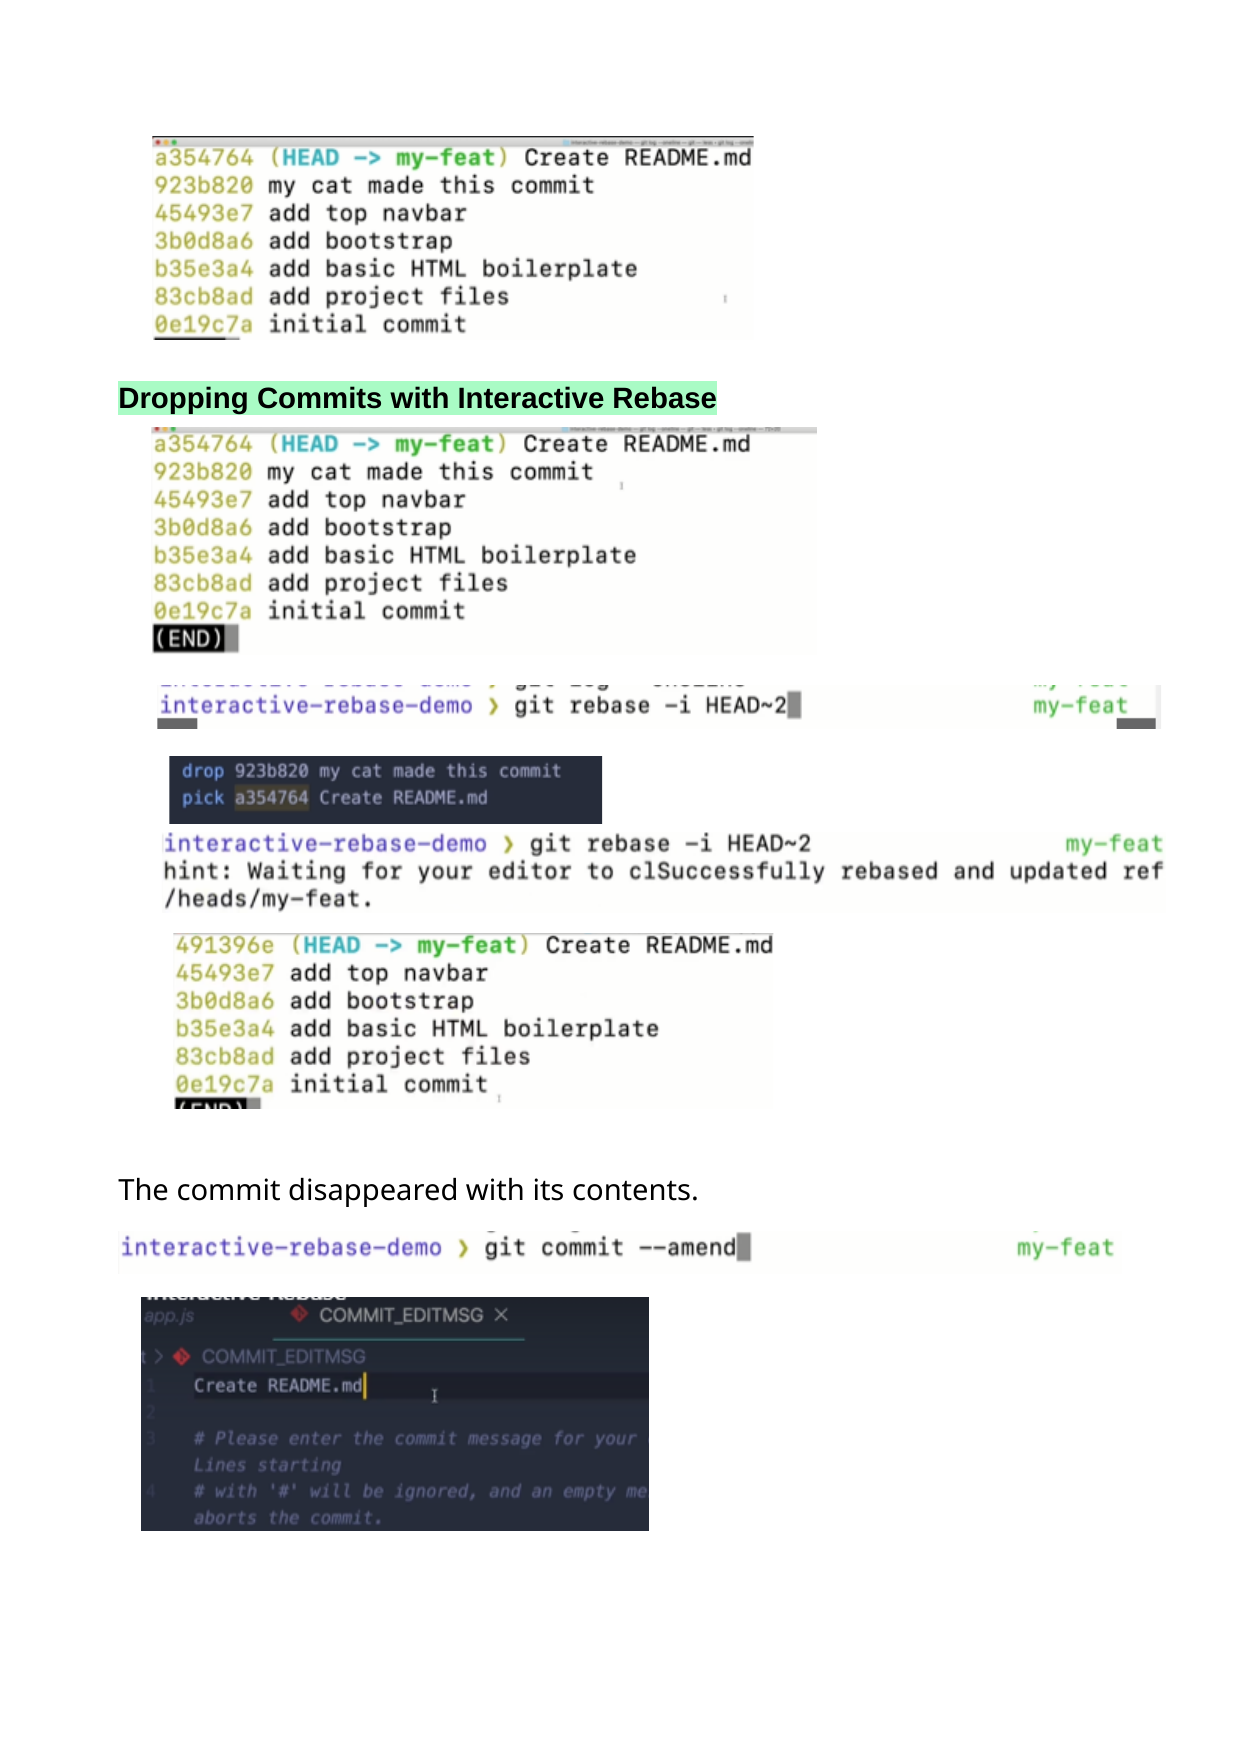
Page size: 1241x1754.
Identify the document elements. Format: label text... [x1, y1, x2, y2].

picture [152, 136, 754, 340]
picture [173, 933, 774, 1109]
subtitle Dropping Commits with Interactive Rebase [717, 381, 1122, 415]
picture [157, 685, 1162, 729]
picture [118, 1231, 1123, 1274]
picture [141, 1297, 649, 1531]
picture [151, 427, 817, 655]
text The commit disappeared with its contents. [118, 1170, 1122, 1209]
picture [161, 832, 1166, 913]
picture [169, 756, 603, 824]
